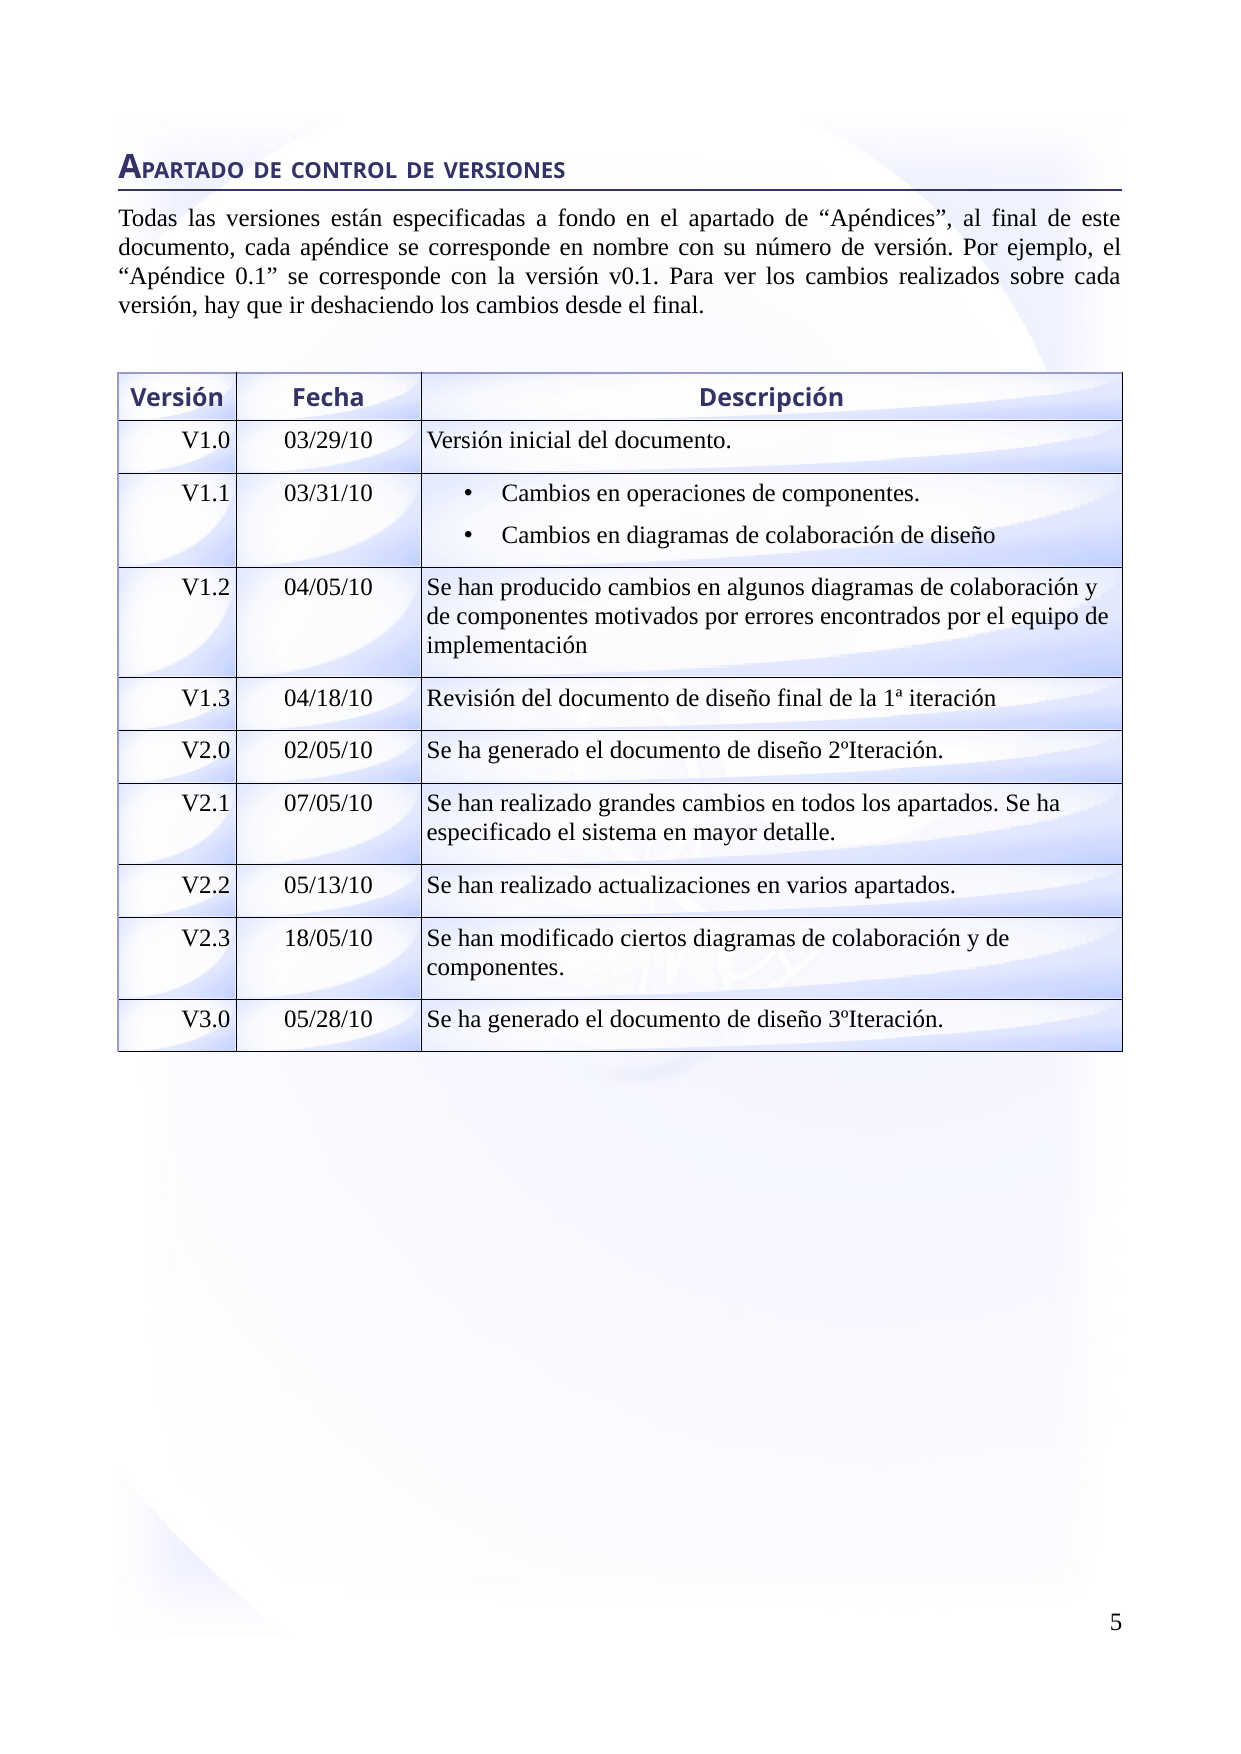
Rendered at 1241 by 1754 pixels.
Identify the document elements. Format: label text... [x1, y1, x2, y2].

table_cell V3.0 [119, 1000, 236, 1051]
table_cell V2.3 [119, 918, 236, 998]
table_cell V2.0 [119, 731, 236, 783]
table_cell Se ha generado el documento de diseño 3ºIteración. [422, 1000, 1122, 1051]
table_cell V1.3 [119, 678, 236, 730]
text Todas las versiones están especificadas a fondo en el apartado de “Apéndices”, al final de este documento, cada apéndice se corresponde en nombre con su número de versión. Por ejemplo, el “Apéndice 0.1” se corresponde con la versión v0.1. Para ver los cambios realizados sobre cada versión, hay que ir deshaciendo los cambios desde el final. [118, 203, 1122, 318]
table_cell Cambios en operaciones de componentes. Cambios en diagramas de colaboración de diseño [422, 474, 1122, 567]
table_cell 18/05/10 [237, 918, 421, 998]
picture [118, 118, 1122, 143]
table_cell V2.2 [119, 865, 236, 917]
table_header Versión [119, 374, 236, 420]
table_cell V1.0 [119, 421, 236, 473]
table_cell 28/05/10 [237, 1000, 421, 1051]
table_header Descripción [422, 374, 1122, 420]
table_cell 05/04/10 [237, 568, 421, 677]
table_cell Revisión del documento de diseño final de la 1ª iteración [422, 678, 1122, 730]
table_cell 31/03/10 [237, 474, 421, 567]
table_cell 29/03/10 [237, 421, 421, 473]
table_cell V1.2 [119, 568, 236, 677]
table_cell Se ha generado el documento de diseño 2ºIteración. [422, 731, 1122, 783]
table_cell 07/05/10 [237, 784, 421, 864]
picture [118, 1052, 1122, 1636]
table_cell 13/05/10 [237, 865, 421, 917]
picture [118, 191, 1122, 203]
picture [118, 318, 1122, 372]
subtitle Apartado de control de versiones [118, 143, 1122, 189]
table_cell V2.1 [119, 784, 236, 864]
table_cell 18/04/10 [237, 678, 421, 730]
table_cell V1.1 [119, 474, 236, 567]
table_cell Se han modificado ciertos diagramas de colaboración y de componentes. [422, 918, 1122, 998]
table_header Fecha [237, 374, 421, 420]
table_cell Se han producido cambios en algunos diagramas de colaboración y de componentes motivados por errores encontrados por el equipo de implementación [422, 568, 1122, 677]
table_cell Se han realizado grandes cambios en todos los apartados. Se ha especificado el sistema en mayor detalle. [422, 784, 1122, 864]
table_cell Versión inicial del documento. [422, 421, 1122, 473]
table_cell Se han realizado actualizaciones en varios apartados. [422, 865, 1122, 917]
table_cell 02/05/10 [237, 731, 421, 783]
